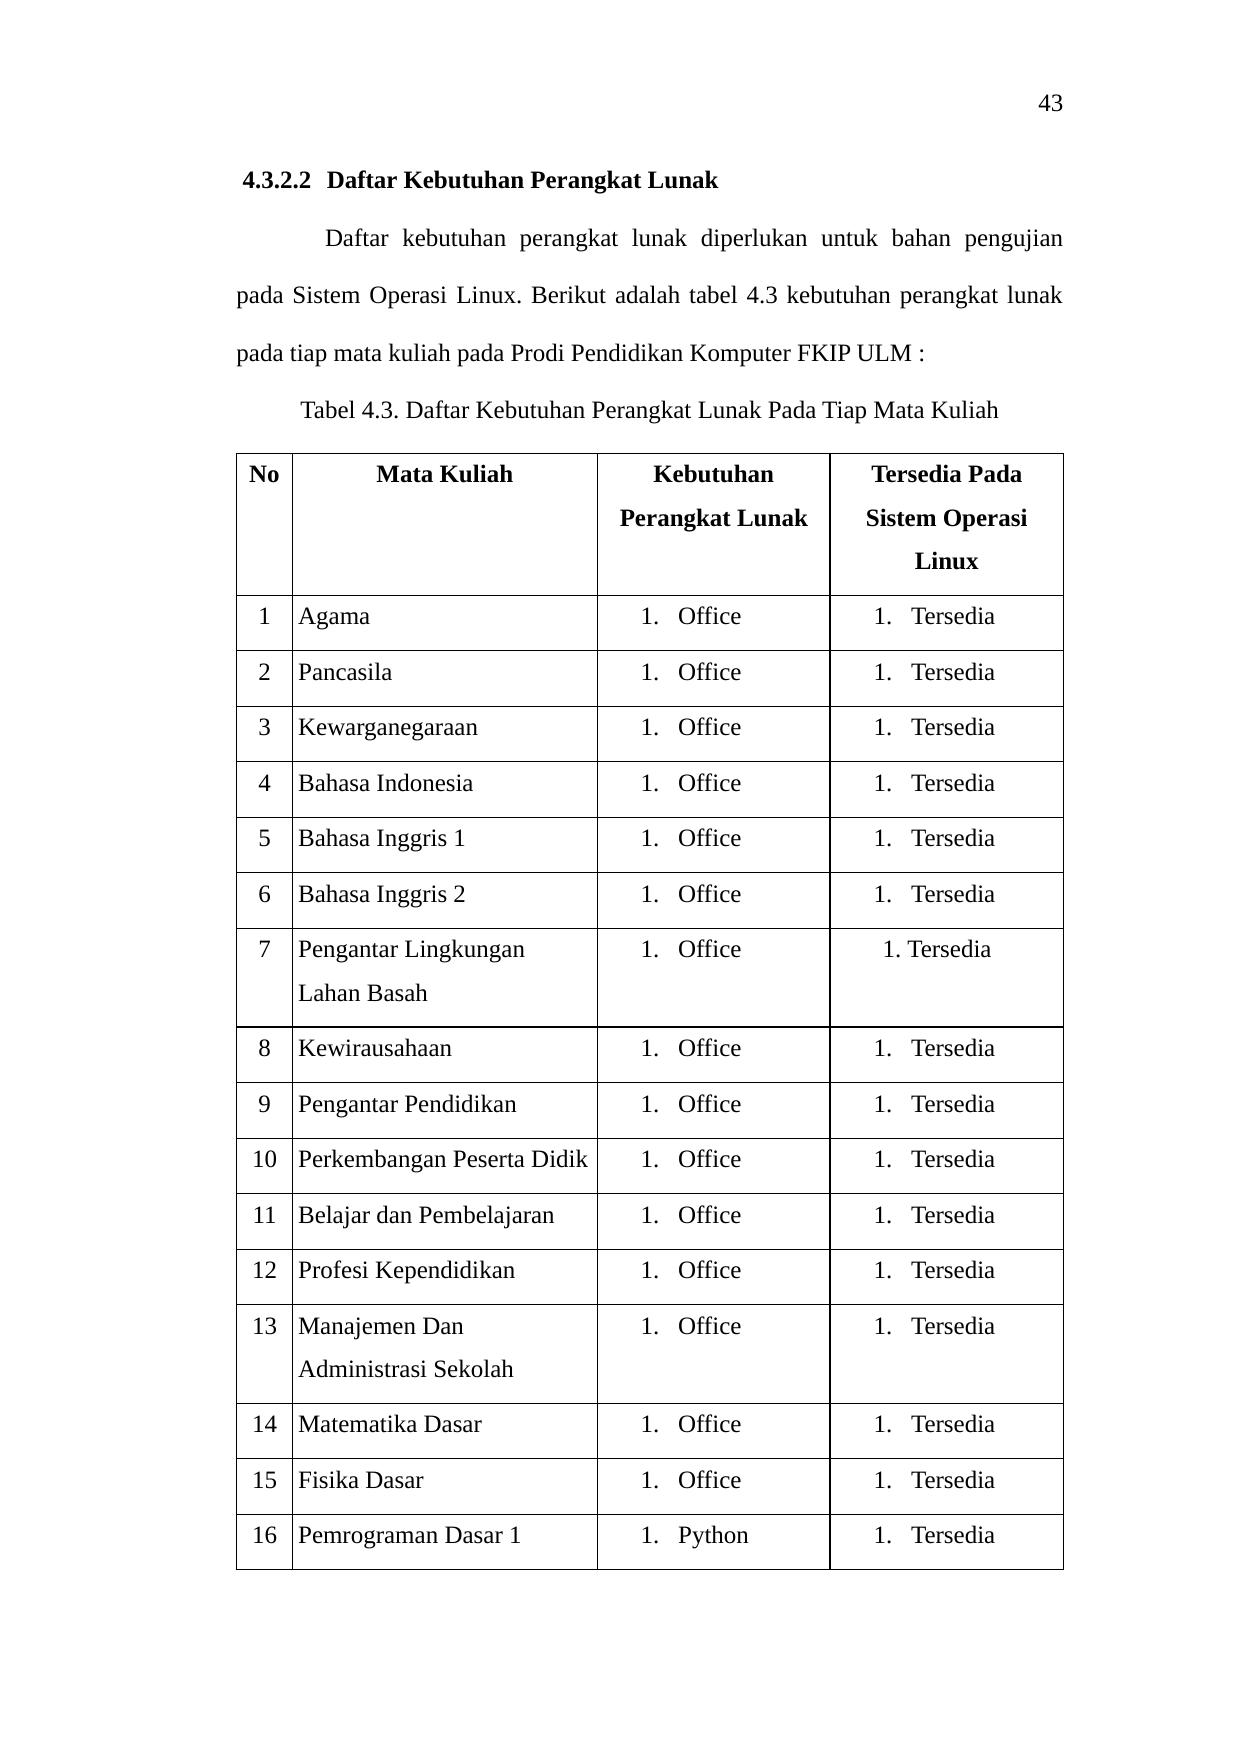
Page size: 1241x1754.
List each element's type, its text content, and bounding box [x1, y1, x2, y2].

table_cell Pengantar Pendidikan [293, 1083, 597, 1137]
table_cell Bahasa Inggris 2 [293, 873, 597, 928]
table_cell Office [598, 929, 829, 1026]
table_header Tersedia Pada Sistem Operasi Linux [831, 454, 1063, 594]
table_cell Kewirausahaan [293, 1028, 597, 1082]
table_cell Tersedia [831, 651, 1063, 706]
table_cell Office [598, 1250, 829, 1304]
text Tabel 4.3. Daftar kebutuhan Perangkat Lunak pada tiap mata kuliah [236, 395, 1063, 424]
table_cell Kewarganegaraan [293, 707, 597, 761]
table_cell 10 [237, 1139, 292, 1193]
table_cell Office [598, 1404, 829, 1458]
table_cell Python Idle Python Pip Python [598, 1515, 829, 1569]
table_cell 14 [237, 1404, 292, 1458]
table_cell Profesi Kependidikan [293, 1250, 597, 1304]
table_cell Tersedia [831, 1305, 1063, 1403]
table_cell Bahasa Indonesia [293, 762, 597, 817]
table_cell Tersedia [831, 1194, 1063, 1248]
table_cell Office [598, 873, 829, 928]
table_cell Belajar dan Pembelajaran [293, 1194, 597, 1248]
table_cell Pengantar Lingkungan Lahan Basah [293, 929, 597, 1026]
table_cell Office [598, 651, 829, 706]
table_cell Matematika Dasar [293, 1404, 597, 1458]
table_cell Tersedia [831, 873, 1063, 928]
table_cell Perkembangan Peserta Didik [293, 1139, 597, 1193]
table_cell 3 [237, 707, 292, 761]
table_cell Tersedia [831, 1083, 1063, 1137]
table_cell 1. Tersedia [831, 929, 1063, 1026]
table_cell Tersedia [831, 1404, 1063, 1458]
table_cell Pancasila [293, 651, 597, 706]
table_cell 9 [237, 1083, 292, 1137]
table_cell 1 [237, 596, 292, 650]
table_cell Manajemen Dan Administrasi Sekolah [293, 1305, 597, 1403]
table_cell Office [598, 1083, 829, 1137]
table_cell Tersedia [831, 1139, 1063, 1193]
table_cell Agama [293, 596, 597, 650]
table_cell 7 [237, 929, 292, 1026]
table_cell Office [598, 707, 829, 761]
table_cell Office [598, 1028, 829, 1082]
table_cell 12 [237, 1250, 292, 1304]
table_cell 8 [237, 1028, 292, 1082]
table_cell Office [598, 596, 829, 650]
table_header Mata Kuliah [293, 454, 597, 594]
table_cell 16 [237, 1515, 292, 1569]
table_header No [237, 454, 292, 594]
table_cell 2 [237, 651, 292, 706]
table_cell Pemrograman Dasar 1 [293, 1515, 597, 1569]
table_cell Office [598, 818, 829, 872]
subtitle Daftar Kebutuhan Perangkat Lunak [236, 165, 1063, 194]
table_header Kebutuhan Perangkat Lunak [598, 454, 829, 594]
table_cell Tersedia Tersedia Tersedia [831, 1515, 1063, 1569]
table_cell 13 [237, 1305, 292, 1403]
table_cell Office [598, 1194, 829, 1248]
table_cell 6 [237, 873, 292, 928]
table_cell 11 [237, 1194, 292, 1248]
text Daftar kebutuhan perangkat lunak diperlukan untuk bahan pengujian pada Sistem Operasi Linux. Berikut adalah tabel 4.3 kebutuhan perangkat lunak pada tiap mata kuliah pada Prodi Pendidikan Komputer FKIP ULM : [236, 223, 1063, 367]
table_cell Tersedia [831, 1028, 1063, 1082]
table_cell 4 [237, 762, 292, 817]
table_cell Office [598, 762, 829, 817]
table_cell Fisika Dasar [293, 1459, 597, 1514]
table_cell Tersedia [831, 818, 1063, 872]
table_cell Office [598, 1139, 829, 1193]
table_cell Tersedia [831, 1459, 1063, 1514]
table_cell Tersedia [831, 596, 1063, 650]
table_cell Tersedia [831, 1250, 1063, 1304]
table_cell 15 [237, 1459, 292, 1514]
table_cell 5 [237, 818, 292, 872]
table_cell Tersedia [831, 762, 1063, 817]
table_cell Office [598, 1305, 829, 1403]
table_cell Tersedia [831, 707, 1063, 761]
table_cell Office [598, 1459, 829, 1514]
table_cell Bahasa Inggris 1 [293, 818, 597, 872]
